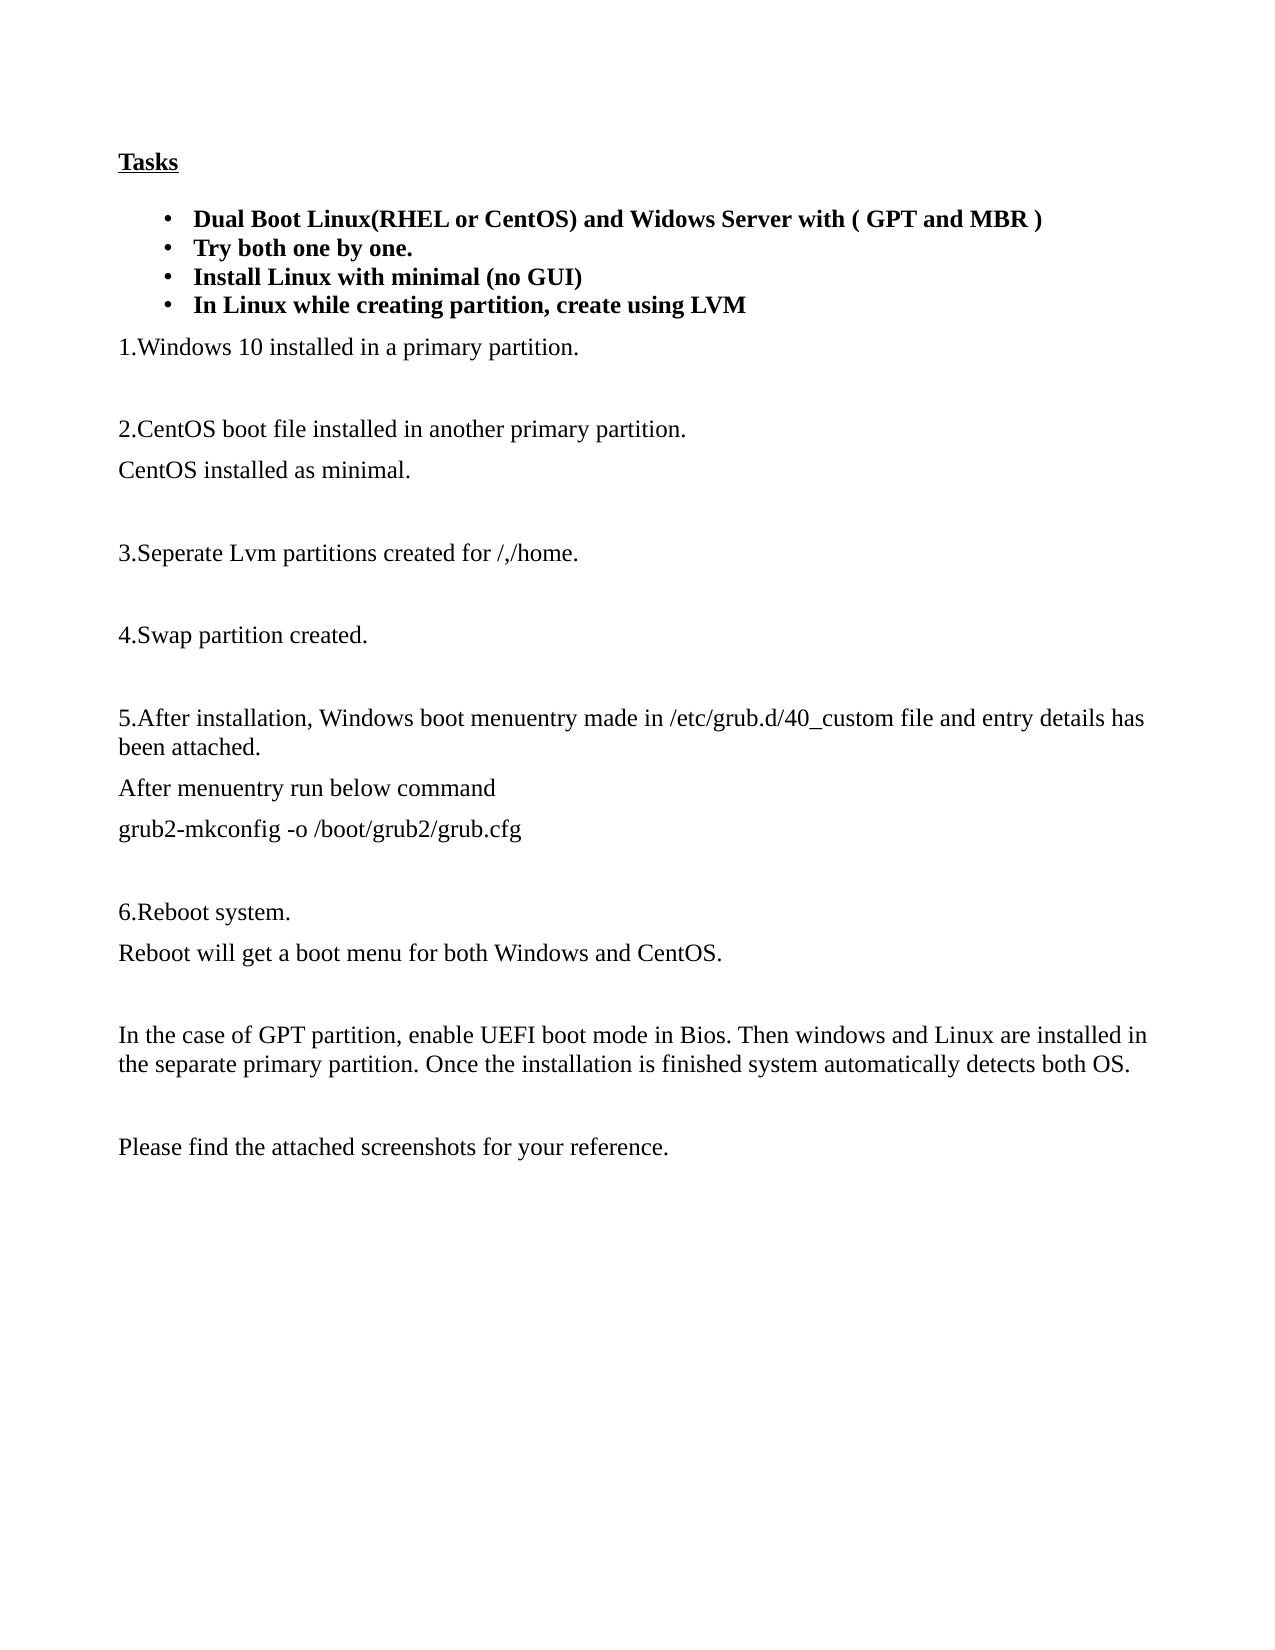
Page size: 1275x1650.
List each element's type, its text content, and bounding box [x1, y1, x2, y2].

text Please find the attached screenshots for your reference. [118, 1132, 1157, 1161]
text grub2-mkconfig -o /boot/grub2/grub.cfg [118, 814, 1157, 843]
text 4.Swap partition created. [118, 621, 1157, 649]
list Install Linux with minimal (no GUI) [164, 262, 1157, 291]
list Dual Boot Linux(RHEL or CentOS) and Widows Server with ( GPT and MBR ) [164, 204, 1157, 233]
text 3.Seperate Lvm partitions created for /,/home. [118, 538, 1157, 567]
text 6.Reboot system. [118, 897, 1157, 926]
list Try both one by one. [164, 233, 1157, 262]
text CentOS installed as minimal. [118, 456, 1157, 484]
text In the case of GPT partition, enable UEFI boot mode in Bios. Then windows and Linux are installed in the separate primary partition. Once the installation is finished system automatically detects both OS. [118, 1021, 1157, 1078]
text 2.CentOS boot file installed in another primary partition. [118, 414, 1157, 443]
text 1.Windows 10 installed in a primary partition. [118, 332, 1157, 361]
text 5.After installation, Windows boot menuentry made in /etc/grub.d/40_custom file and entry details has been attached. [118, 703, 1157, 761]
text Tasks [118, 147, 1157, 176]
list In Linux while creating partition, create using LVM [164, 291, 1157, 319]
text Reboot will get a boot menu for both Windows and CentOS. [118, 938, 1157, 967]
text After menuentry run below command [118, 773, 1157, 802]
